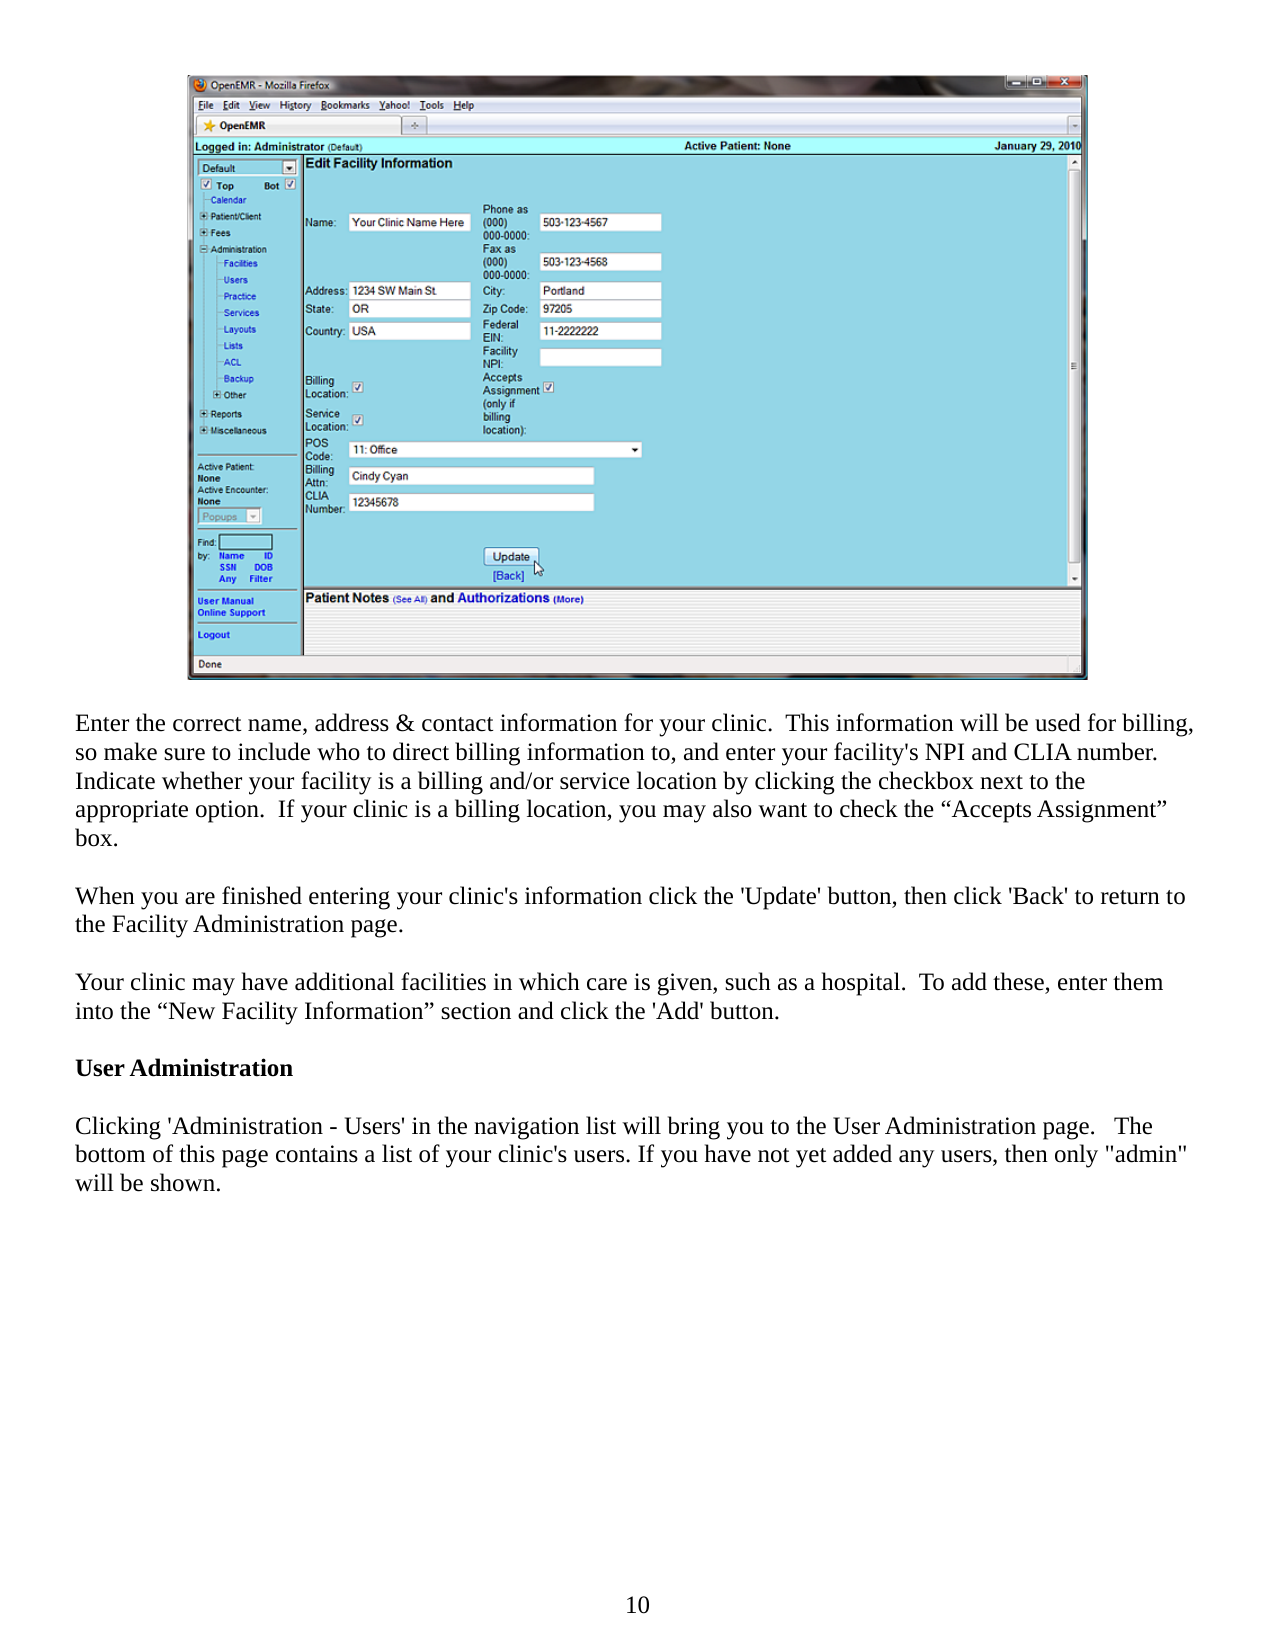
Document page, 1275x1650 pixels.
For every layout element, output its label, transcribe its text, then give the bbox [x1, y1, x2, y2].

text Your clinic may have additional facilities in which care is given, such as a hospital. To add these, enter them into the “New Facility Information” section and click the 'Add' button. [75, 967, 1200, 1024]
text Enter the correct name, address & contact information for your clinic. This information will be used for billing, so make sure to include who to direct billing information to, and enter your facility's NPI and CLIA number. Indicate whether your facility is a billing and/or service location by clicking the checkbox next to the appropriate option. If your clinic is a billing location, you may also want to check the “Accepts Assignment” box. [75, 708, 1200, 852]
text Clicking 'Administration - Users' in the navigation list will bring you to the User Administration page. The bottom of this page contains a list of your clinic's users. If you have not yet added any users, then only "admin" will be shown. [75, 1111, 1200, 1197]
picture [187, 75, 1088, 680]
text User Administration [75, 1053, 1200, 1082]
text When you are finished entering your clinic's information click the 'Update' button, then click 'Back' to return to the Facility Administration page. [75, 881, 1200, 938]
